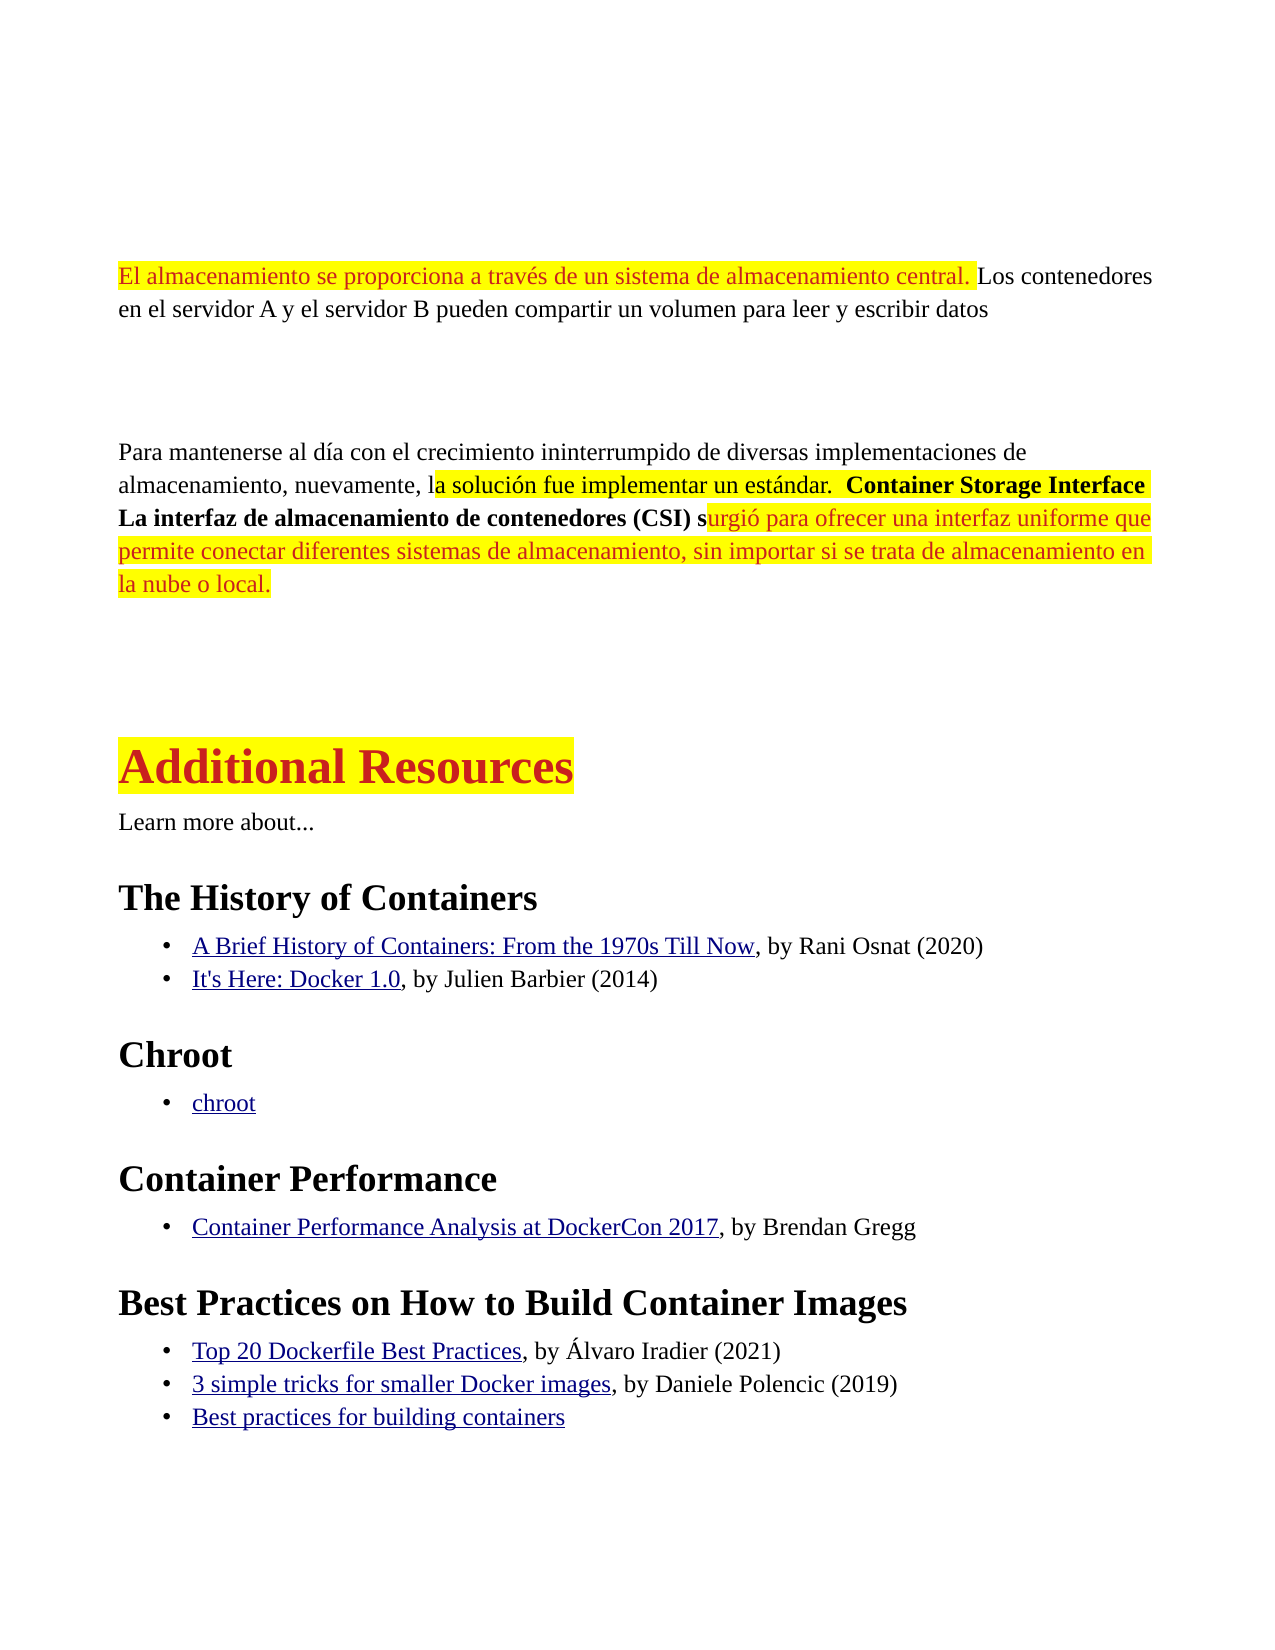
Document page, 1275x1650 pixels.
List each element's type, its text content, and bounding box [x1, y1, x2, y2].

subtitle Best Practices on How to Build Container Images [118, 1280, 1157, 1323]
list chroot [162, 1088, 1157, 1117]
list A Brief History of Containers: From the 1970s Till Now, by Rani Osnat (2020) [162, 931, 1157, 959]
list It's Here: Docker 1.0, by Julien Barbier (2014) [162, 964, 1157, 992]
subtitle The History of Containers [118, 875, 1157, 918]
text Learn more about... [118, 807, 1157, 835]
subtitle Container Performance [118, 1156, 1157, 1199]
subtitle Additional Resources [118, 737, 1157, 794]
list Container Performance Analysis at DockerCon 2017, by Brendan Gregg [162, 1212, 1157, 1241]
text El almacenamiento se proporciona a través de un sistema de almacenamiento central. Los contenedores en el servidor A y el servidor B pueden compartir un volumen para leer y escribir datos [118, 261, 1157, 323]
text Para mantenerse al día con el crecimiento ininterrumpido de diversas implementaciones de almacenamiento, nuevamente, la solución fue implementar un estándar. Container Storage Interface La interfaz de almacenamiento de contenedores (CSI) surgió para ofrecer una interfaz uniforme que permite conectar diferentes sistemas de almacenamiento, sin importar si se trata de almacenamiento en la nube o local. [118, 437, 1157, 598]
list Best practices for building containers [162, 1402, 1157, 1431]
list 3 simple tricks for smaller Docker images, by Daniele Polencic (2019) [162, 1369, 1157, 1398]
list Top 20 Dockerfile Best Practices, by Álvaro Iradier (2021) [162, 1336, 1157, 1365]
subtitle Chroot [118, 1032, 1157, 1075]
